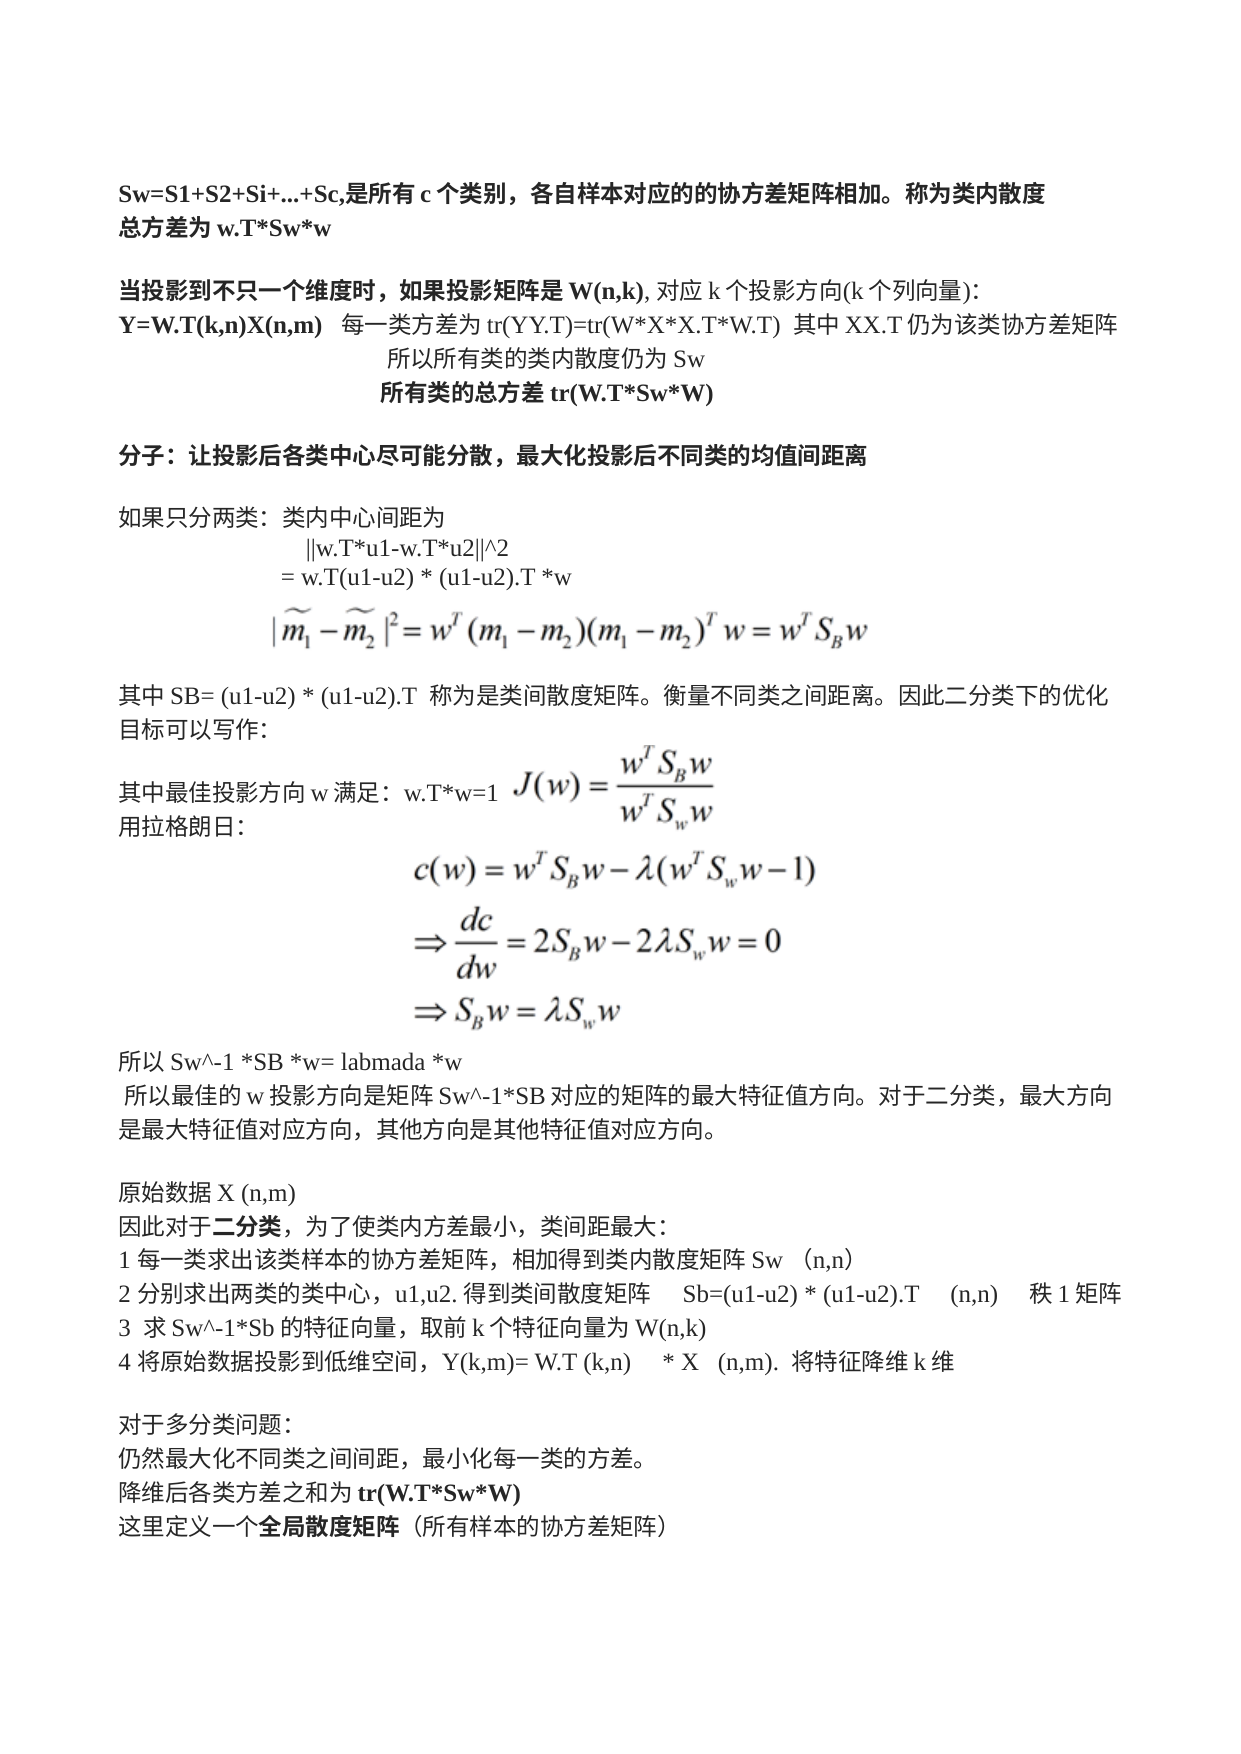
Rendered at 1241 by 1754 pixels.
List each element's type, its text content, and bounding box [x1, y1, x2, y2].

text 所以最佳的w投影方向是矩阵Sw^-1*SB对应的矩阵的最大特征值方向。对于二分类，最大方向是最大特征值对应方向，其他方向是其他特征值对应方向。 [118, 1077, 1122, 1145]
text 所有类的总方差 tr(W.T*Sw*W) [118, 374, 1122, 408]
text 这里定义一个全局散度矩阵（所有样本的协方差矩阵） [118, 1508, 1122, 1542]
picture [412, 841, 828, 1034]
text 其中SB= (u1-u2) * (u1-u2).T 称为是类间散度矩阵。衡量不同类之间距离。因此二分类下的优化目标可以写作： [118, 677, 1122, 745]
text Sw=S1+S2+Si+...+Sc,是所有c个类别，各自样本对应的的协方差矩阵相加。称为类内散度 [118, 176, 1122, 209]
text 降维后各类方差之和为tr(W.T*Sw*W) [118, 1474, 1122, 1508]
text 当投影到不只一个维度时，如果投影矩阵是W(n,k), 对应k个投影方向(k个列向量)：Y=W.T(k,n)X(n,m) 每一类方差为tr(YY.T)=tr(W*X*X.T*W.T) 其中XX.T仍为该类协方差矩阵 [118, 272, 1122, 340]
text ||w.T*u1-w.T*u2||^2 [118, 533, 1122, 562]
text 所以所有类的类内散度仍为Sw [118, 340, 1122, 374]
text 分子：让投影后各类中心尽可能分散，最大化投影后不同类的均值间距离 [118, 437, 1122, 471]
text 3 求Sw^-1*Sb的特征向量，取前k个特征向量为W(n,k) [118, 1309, 1122, 1343]
text 所以Sw^-1 *SB *w= labmada *w [118, 1043, 1122, 1077]
text = w.T(u1-u2) * (u1-u2).T *w [118, 562, 1122, 591]
text 总方差为w.T*Sw*w [118, 209, 1122, 243]
text 如果只分两类：类内中心间距为 [118, 499, 1122, 533]
text 对于多分类问题： [118, 1406, 1122, 1440]
text 其中最佳投影方向w满足：w.T*w=1 用拉格朗日： [118, 774, 1122, 842]
text 因此对于二分类，为了使类内方差最小，类间距最大： [118, 1208, 1122, 1242]
text 1 每一类求出该类样本的协方差矩阵，相加得到类内散度矩阵Sw （n,n） [118, 1242, 1122, 1276]
text 原始数据X (n,m) [118, 1174, 1122, 1208]
text 仍然最大化不同类之间间距，最小化每一类的方差。 [118, 1440, 1122, 1474]
picture [511, 745, 729, 833]
picture [272, 602, 871, 666]
text 4 将原始数据投影到低维空间，Y(k,m)= W.T (k,n) * X (n,m). 将特征降维k维 [118, 1343, 1122, 1377]
text 2 分别求出两类的类中心，u1,u2. 得到类间散度矩阵 Sb=(u1-u2) * (u1-u2).T (n,n) 秩1矩阵 [118, 1276, 1122, 1309]
